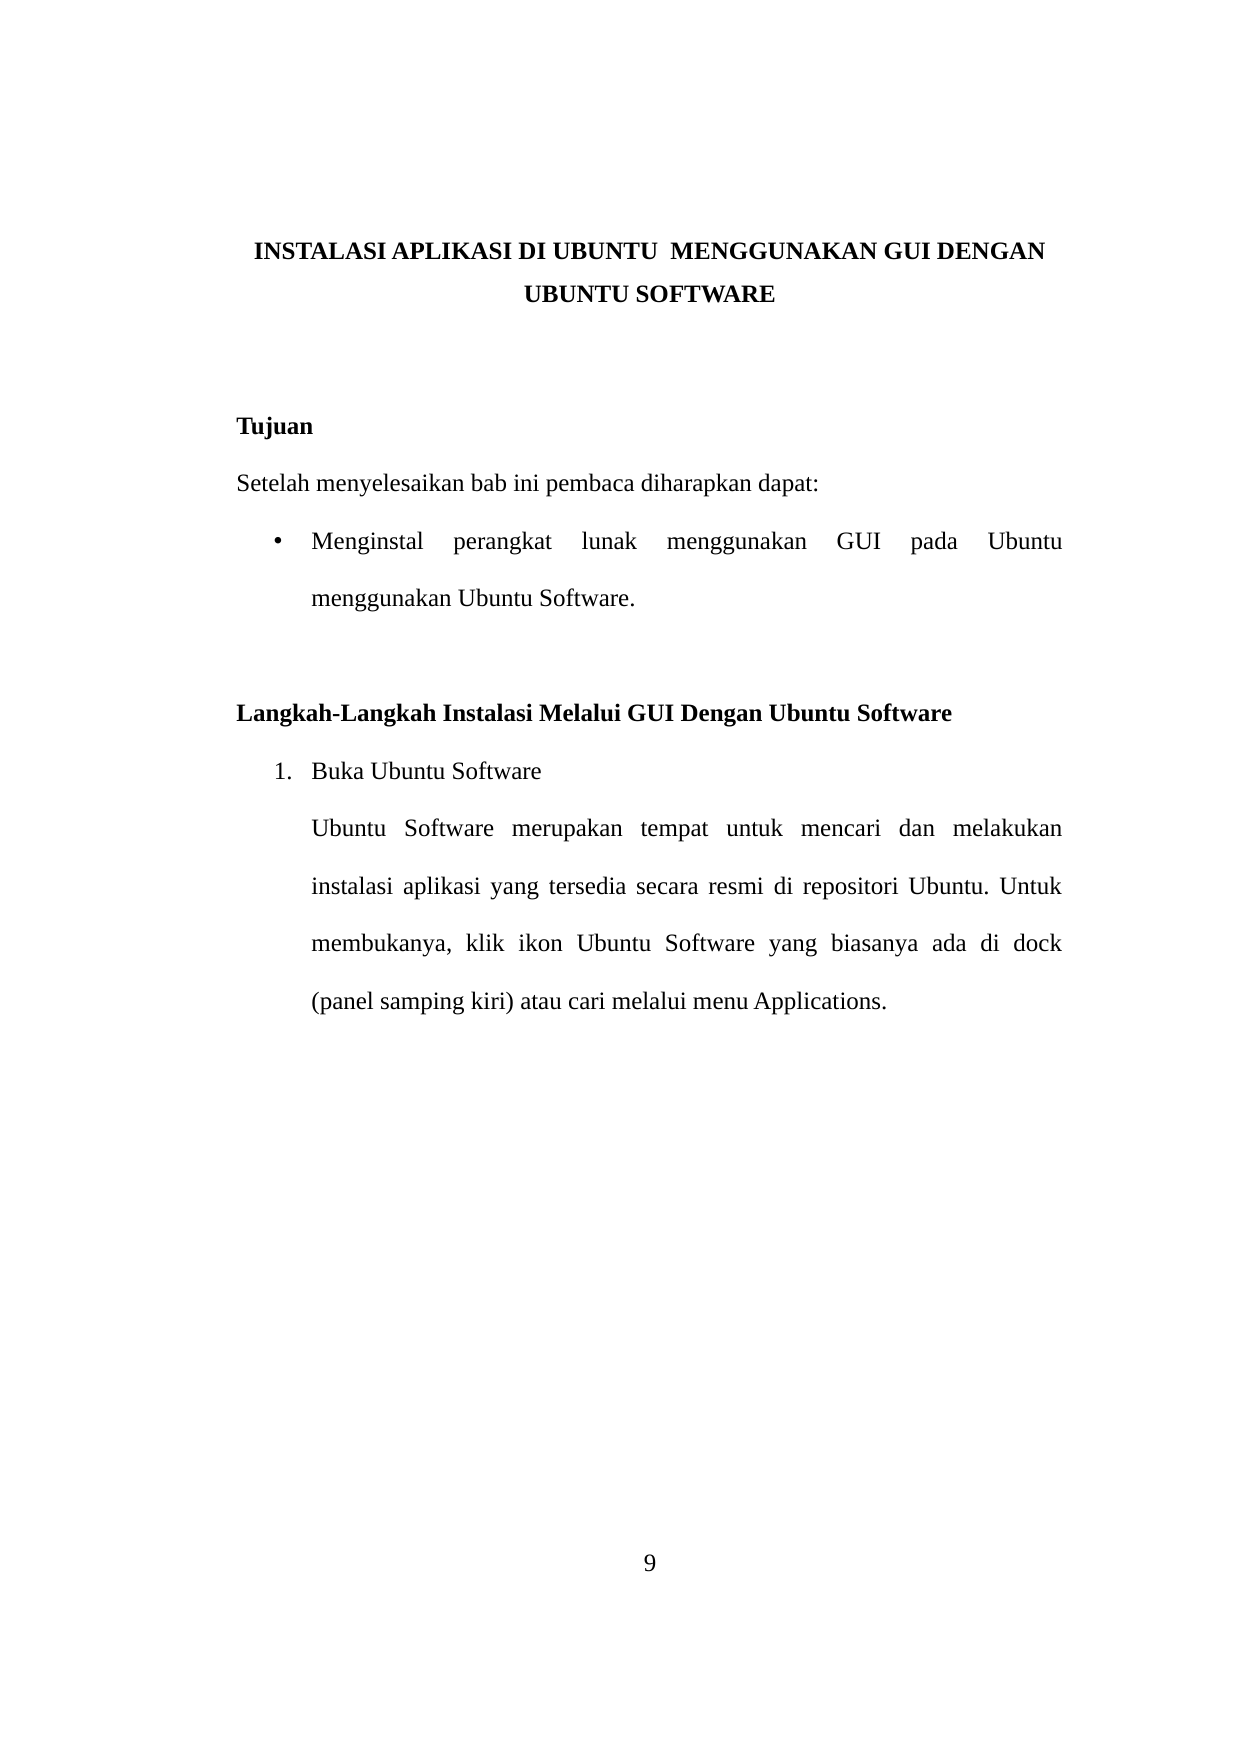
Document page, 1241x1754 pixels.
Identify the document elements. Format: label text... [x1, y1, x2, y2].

text Tujuan [236, 411, 1063, 440]
subtitle Langkah-Langkah Instalasi Melalui GUI dengan Ubuntu Software [236, 698, 1063, 727]
list Ubuntu Software merupakan tempat untuk mencari dan melakukan instalasi aplikasi yang tersedia secara resmi di repositori Ubuntu. Untuk membukanya, klik ikon Ubuntu Software yang biasanya ada di dock (panel samping kiri) atau cari melalui menu Applications. [274, 813, 1063, 1015]
text Setelah menyelesaikan bab ini pembaca diharapkan dapat: [236, 468, 1063, 497]
subtitle Instalasi Aplikasi di Ubuntu MENGGUNAKAN GUI dengan Ubuntu Software [236, 236, 1063, 308]
list Buka Ubuntu Software [274, 756, 1063, 785]
list Menginstal perangkat lunak menggunakan GUI pada Ubuntu menggunakan Ubuntu Software. [274, 526, 1063, 612]
